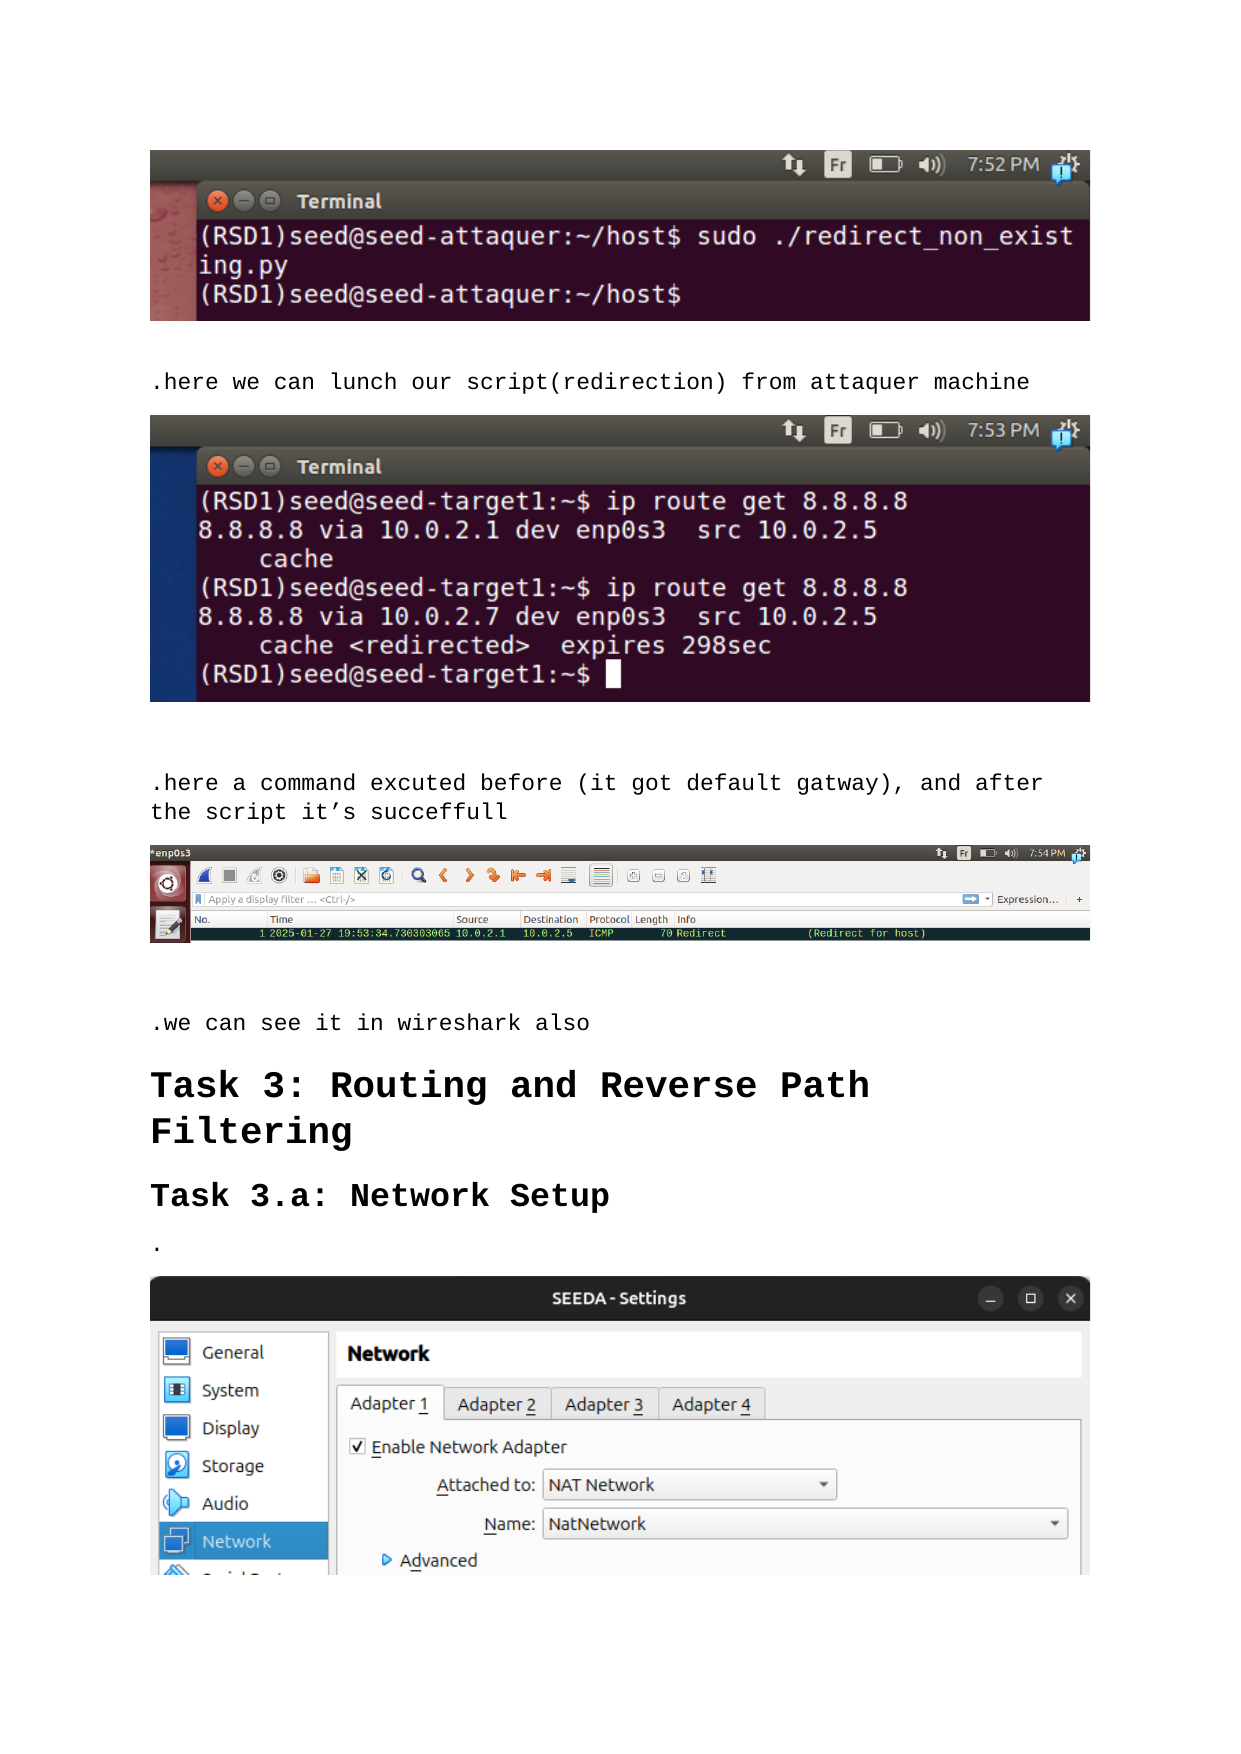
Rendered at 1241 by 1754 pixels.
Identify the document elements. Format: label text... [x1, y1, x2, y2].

subtitle Task 3.a: Network Setup [150, 1179, 1090, 1217]
text .we can see it in wireshark also [150, 1012, 1090, 1038]
picture [150, 415, 1091, 702]
text .here we can lunch our script(redirection) from attaquer machine [150, 371, 1090, 397]
subtitle Task 3: Routing and Reverse Path Filtering [150, 1066, 1090, 1155]
text .here a command excuted before (it got default gatway), and after the script it’s succeffull [150, 771, 1090, 827]
picture [150, 150, 1091, 321]
picture [150, 845, 1091, 943]
picture [150, 1276, 1091, 1575]
text . [150, 1232, 1090, 1258]
